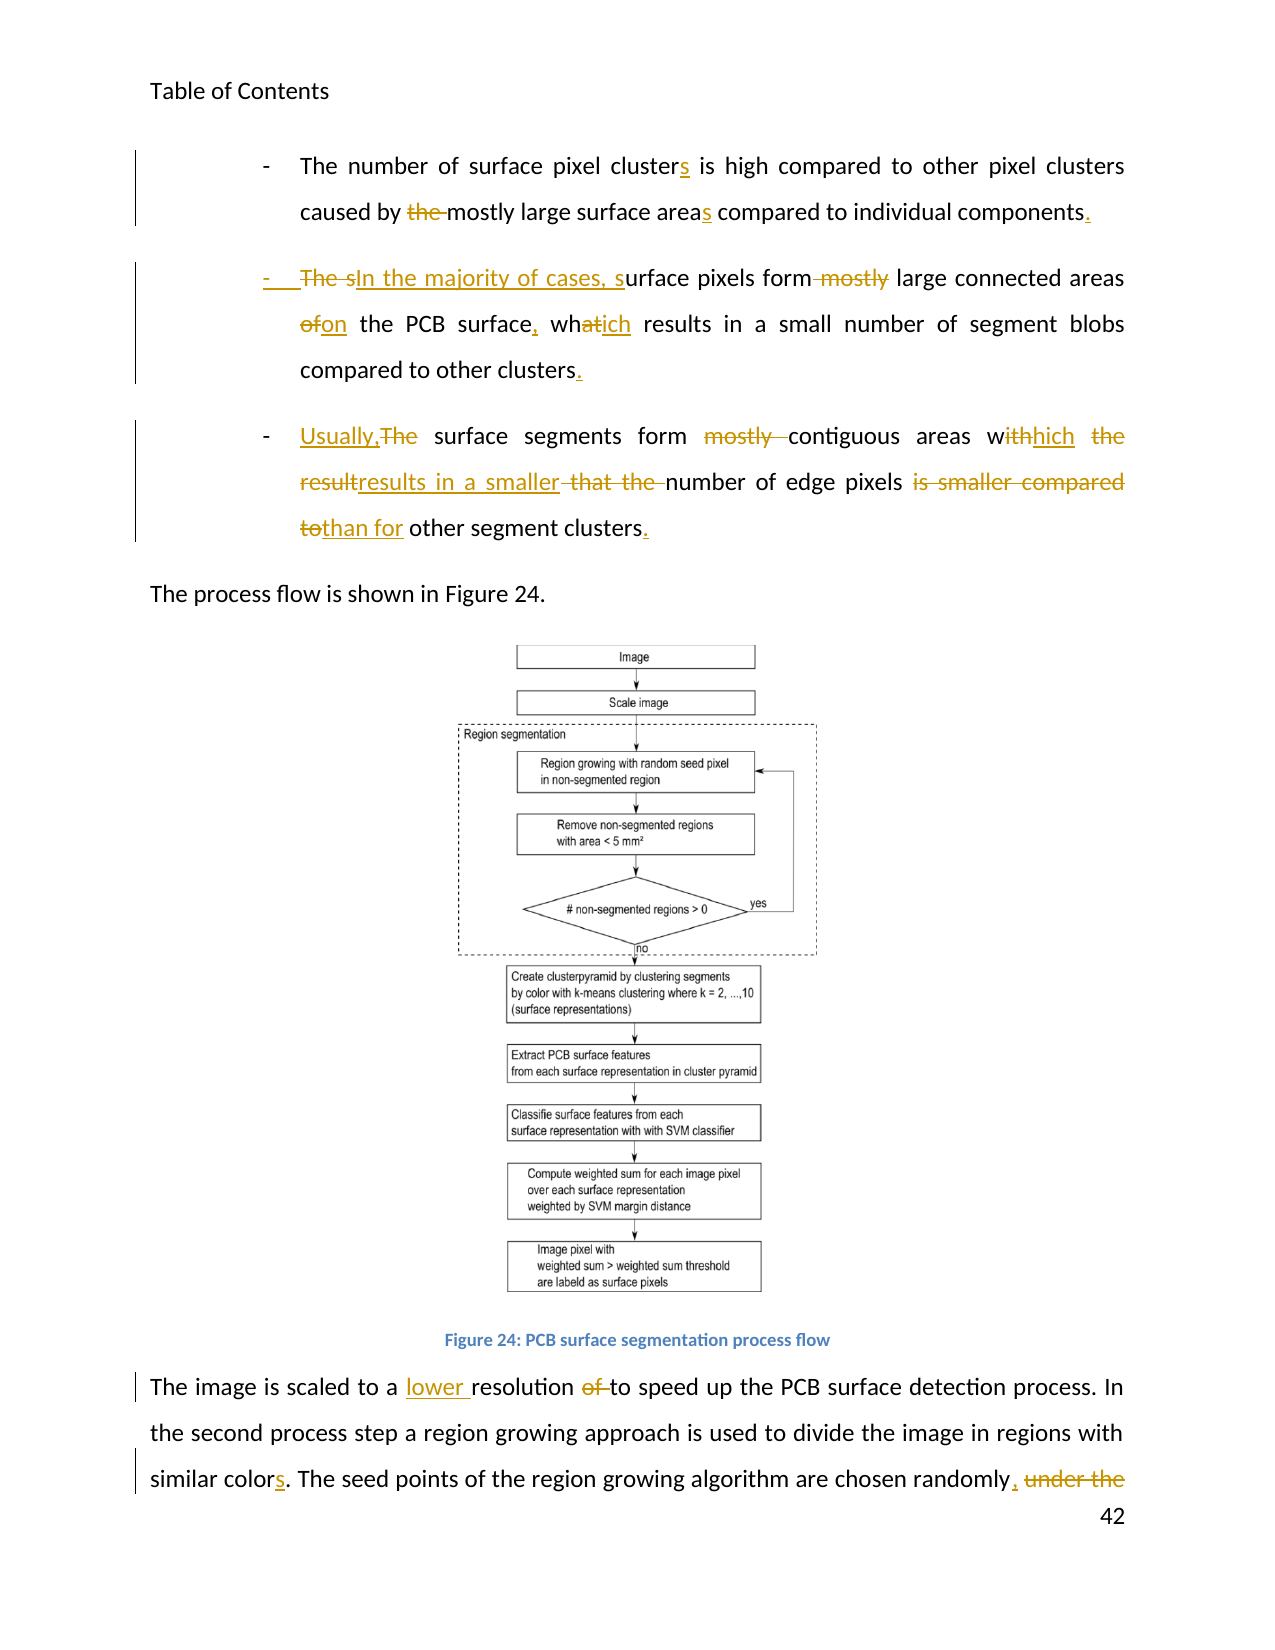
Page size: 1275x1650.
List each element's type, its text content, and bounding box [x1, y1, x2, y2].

text Figure 24: PCB surface segmentation process flow [150, 1328, 1125, 1351]
list In the majority of cases, surface pixels form large connected areas on the PCB surface, which results in a small number of segment blobs compared to other clusters. [262, 262, 1125, 384]
list The number of surface pixel clusters is high compared to other pixel clusters caused by mostly large surface areas compared to individual components. [262, 150, 1125, 226]
list Usually, surface segments form contiguous areas which results in a smallernumber of edge pixels than for other segment clusters. [262, 420, 1125, 542]
text The image is scaled to a lower resolution to speed up the PCB surface detection process. In the second process step a region growing approach is used to divide the image in regions with similar colors. The seed points of the region growing algorithm are chosen randomly, requiring the seed points to be placed in the non-segmented image region. The criterion to stop the growing process of a seed point a similarity threshold value represented by the Euclidian distance between the color of the neighboring pixel and the average color of the region. If the distance exceeds a distance threshold value of 0.2, the neighboring pixel will not be considered as a region pixel. The growing process of a seed point stops if no neighboring pixel is considered to be part of the region. The region growing process is specified in chapter Single seed region growing approach. After segmenting a region, all non-segmented regions with an area smaller than are removed from the non-segmented region to speed up the process. If there non-segmented regions still exist, the region growing process is repeated with a new randomly selected seed point in the non-segmented region. Once all image regions are segmented or rejected from the non-segmented region the process stops. [150, 1372, 1125, 1493]
text The process flow is shown in Figure 24. [150, 578, 1125, 609]
picture [458, 645, 817, 1292]
